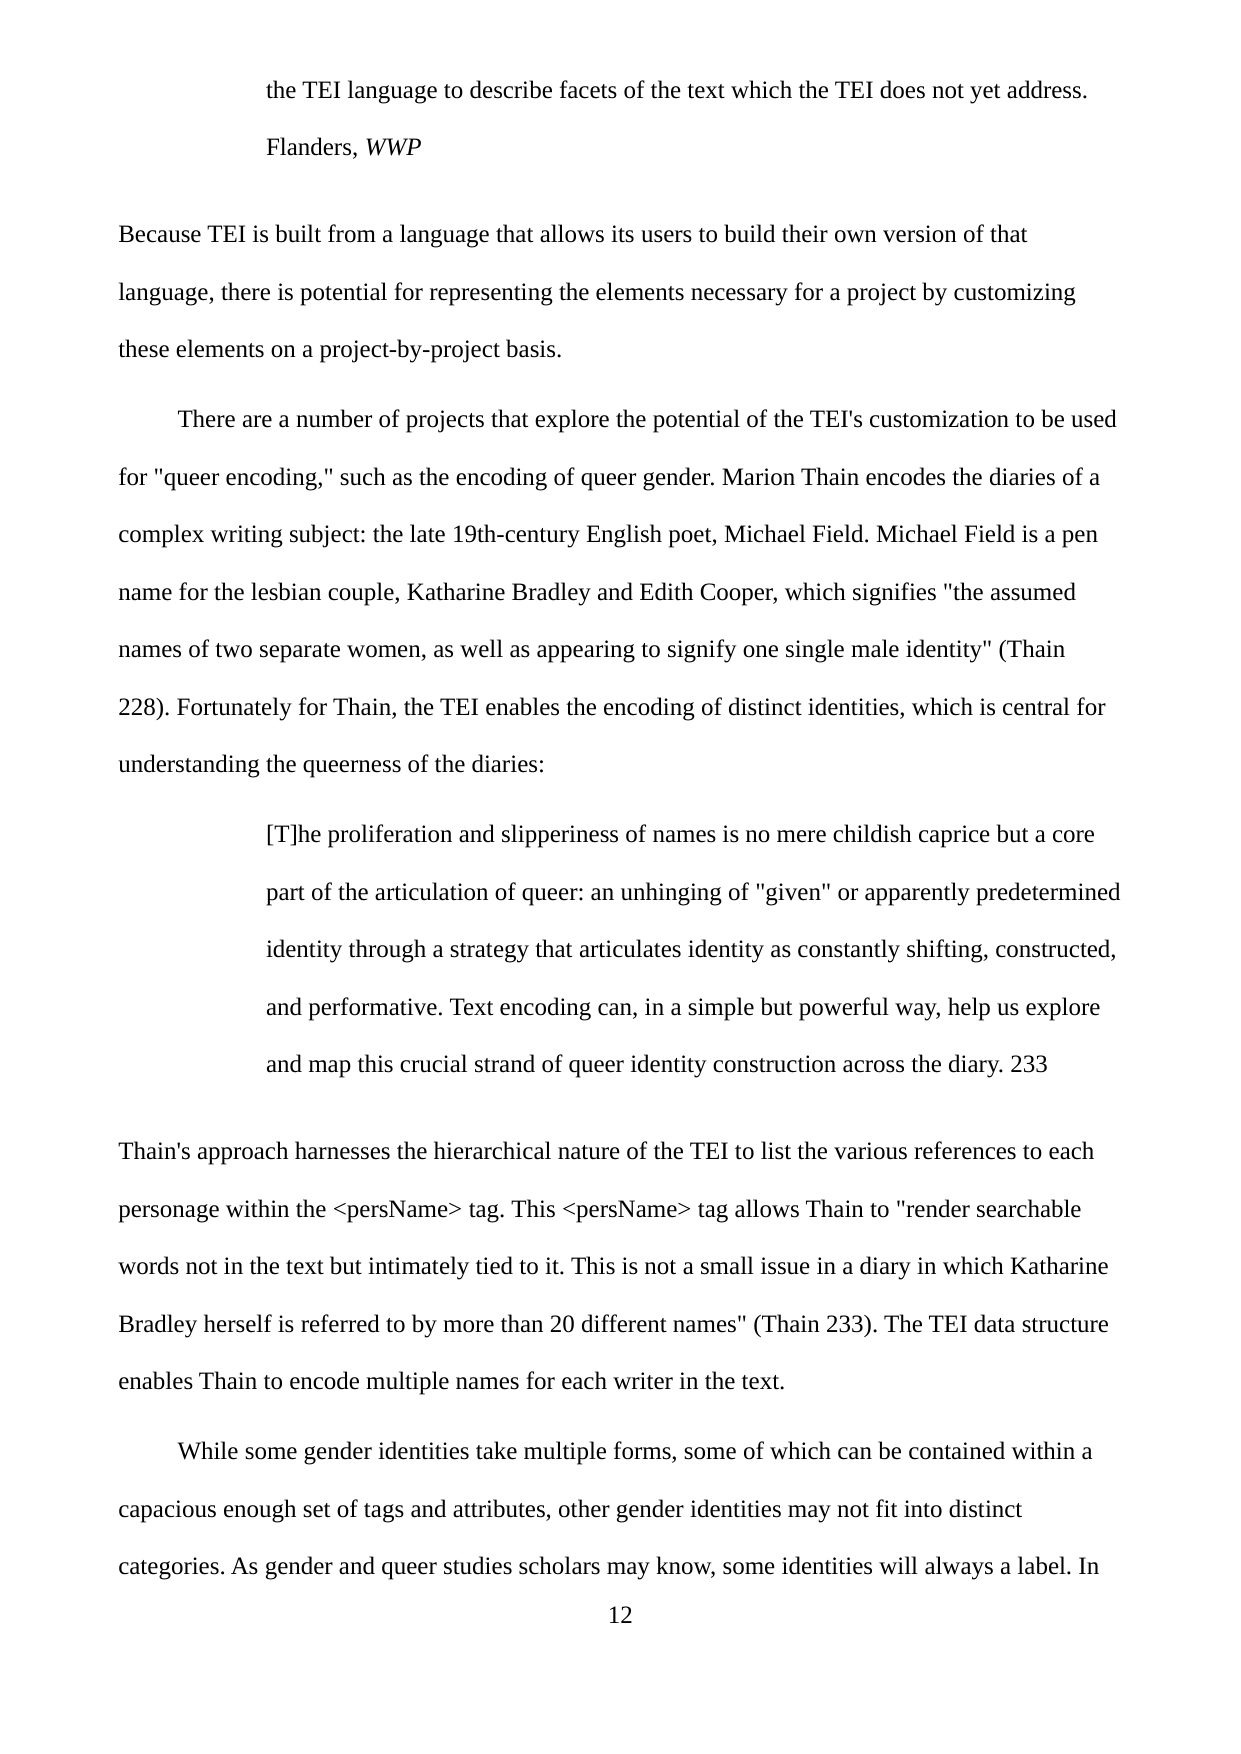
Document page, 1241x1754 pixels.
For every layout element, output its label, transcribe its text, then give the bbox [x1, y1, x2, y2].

text While some gender identities take multiple forms, some of which can be contained within a capacious enough set of tags and attributes, other gender identities may not fit into distinct categories. As gender and queer studies scholars may know, some identities will always a label. In [118, 1436, 1122, 1580]
text There are a number of projects that explore the potential of the TEI's customization to be used for "queer encoding," such as the encoding of queer gender. Marion Thain encodes the diaries of a complex writing subject: the late 19th-century English poet, Michael Field. Michael Field is a pen name for the lesbian couple, Katharine Bradley and Edith Cooper, which signifies "the assumed names of two separate women, as well as appearing to signify one single male identity" (Thain 228). Fortunately for Thain, the TEI enables the encoding of distinct identities, which is central for understanding the queerness of the diaries: [118, 404, 1122, 778]
text Thain's approach harnesses the hierarchical nature of the TEI to list the various references to each personage within the <persName> tag. This <persName> tag allows Thain to "render searchable words not in the text but intimately tied to it. This is not a small issue in a diary in which Katharine Bradley herself is referred to by more than 20 different names" (Thain 233). The TEI data structure enables Thain to encode multiple names for each writer in the text. [118, 1136, 1122, 1395]
text [T]he proliferation and slipperiness of names is no mere childish caprice but a core part of the articulation of queer: an unhinging of "given" or apparently predetermined identity through a strategy that articulates identity as constantly shifting, constructed, and performative. Text encoding can, in a simple but powerful way, help us explore and map this crucial strand of queer identity construction across the diary. 233 [266, 819, 1122, 1078]
text the TEI language to describe facets of the text which the TEI does not yet address. Flanders, WWP [266, 75, 1122, 161]
text Because TEI is built from a language that allows its users to build their own version of that language, there is potential for representing the elements necessary for a project by customizing these elements on a project-by-project basis. [118, 219, 1122, 363]
